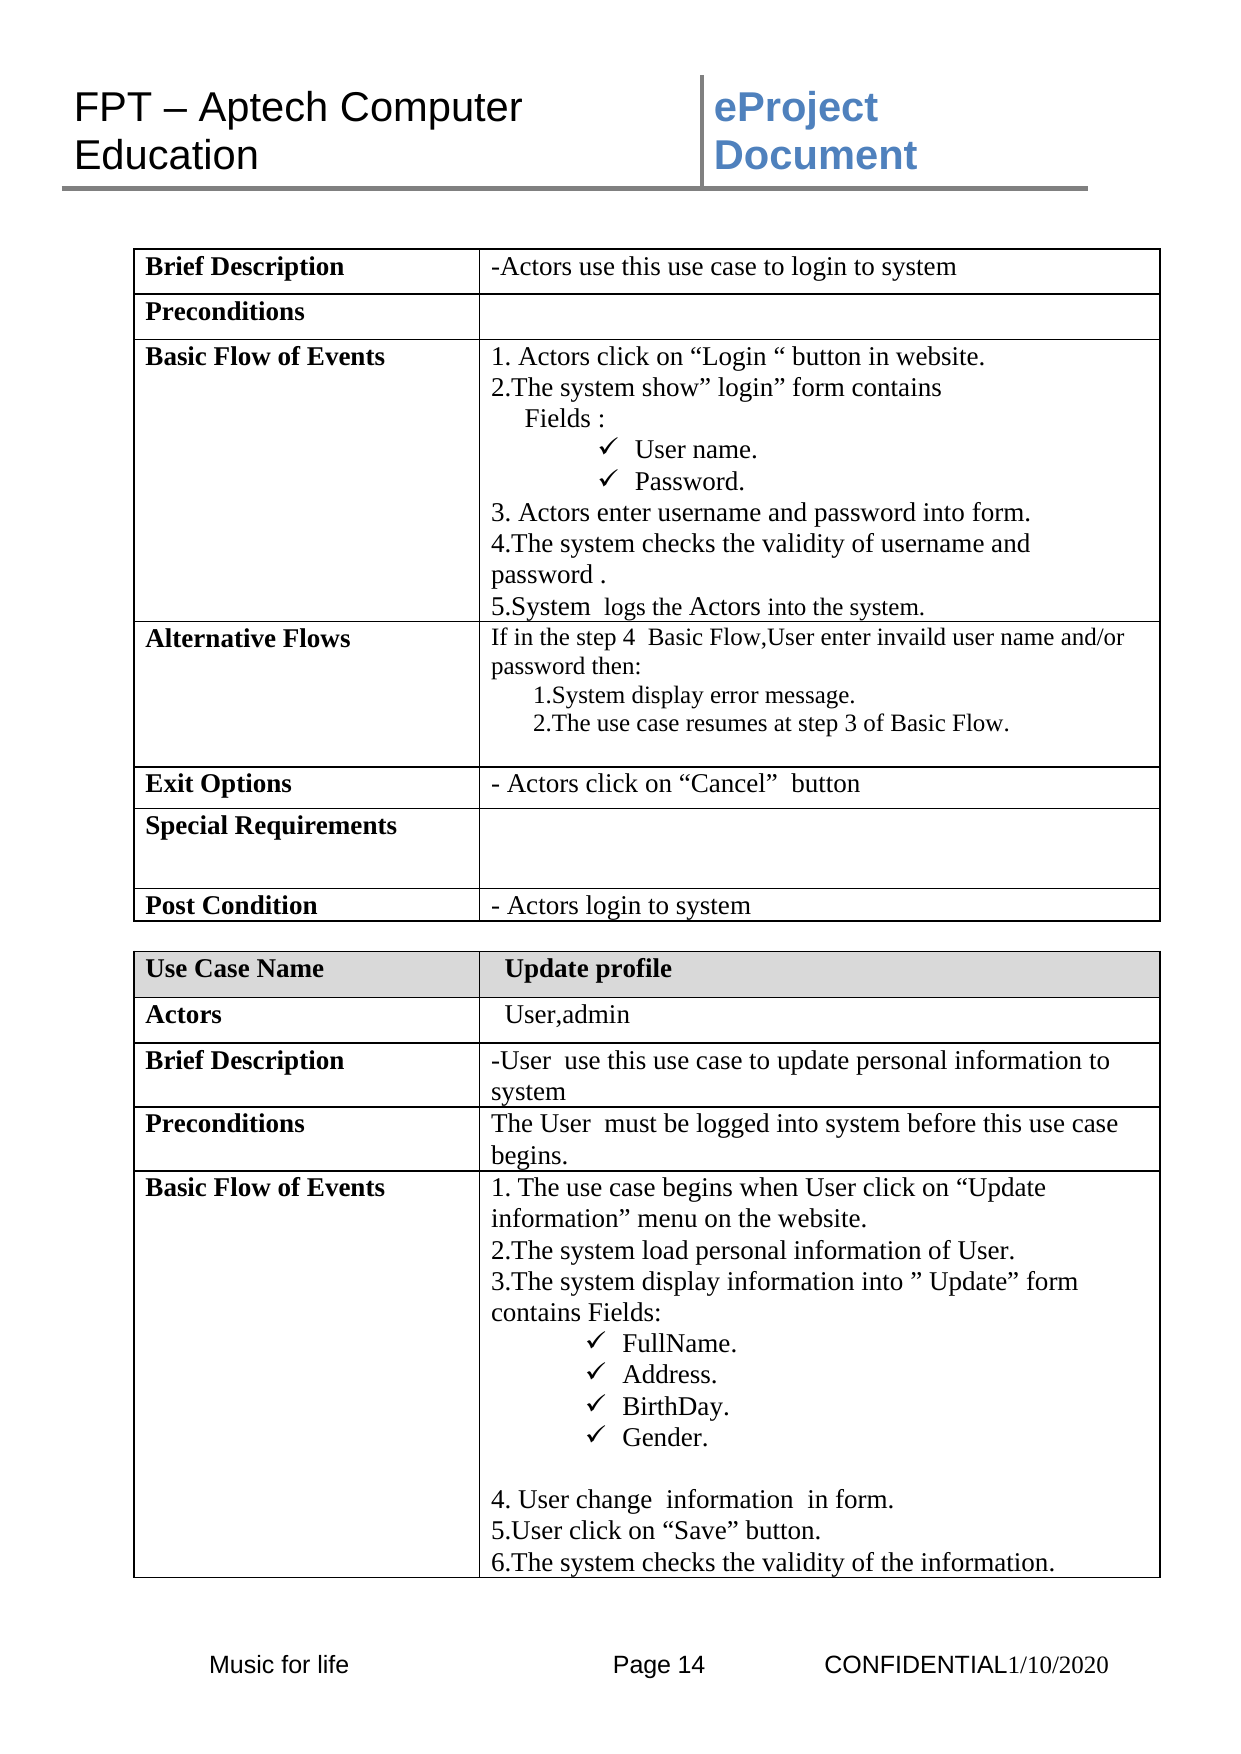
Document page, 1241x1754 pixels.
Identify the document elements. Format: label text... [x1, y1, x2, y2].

table_cell -User use this use case to update personal information to system [480, 1044, 1159, 1106]
table_cell Brief Description [135, 1044, 479, 1106]
table_cell Preconditions [135, 295, 479, 339]
table_cell Post Condition [135, 889, 479, 920]
table_cell Basic Flow of Events [135, 1172, 479, 1577]
table_cell Exit Options [135, 768, 479, 808]
table_cell -Actors use this use case to login to system [480, 250, 1159, 293]
table_cell - Actors login to system [480, 889, 1159, 920]
table_cell Preconditions [135, 1108, 479, 1170]
table_cell 1. The use case begins when User click on “Update information” menu on the website. 2.The system load personal information of User. 3.The system display information into ” Update” form contains Fields: FullName. Address. BirthDay. Gender. 4. User change information in form. 5.User click on “Save” button. 6.The system checks the validity of the information. [480, 1172, 1159, 1577]
table_cell Brief Description [135, 250, 479, 293]
table_cell - Actors click on “Cancel” button [480, 768, 1159, 808]
table_cell Special Requirements [135, 809, 479, 888]
table_header Update profile [480, 952, 1159, 997]
table_cell 1. Actors click on “Login “ button in website. 2.The system show” login” form contains Fields : User name. Password. 3. Actors enter username and password into form. 4.The system checks the validity of username and password . 5.System logs the Actors into the system. [480, 340, 1159, 621]
table_cell User,admin [480, 998, 1159, 1042]
table_cell The User must be logged into system before this use case begins. [480, 1108, 1159, 1170]
table_cell Alternative Flows [135, 622, 479, 766]
table_cell [480, 295, 1159, 339]
table_cell [480, 809, 1159, 888]
table_header Use Case Name [135, 952, 479, 997]
table_cell Actors [135, 998, 479, 1042]
table_cell Basic Flow of Events [135, 340, 479, 621]
table_cell If in the step 4 Basic Flow,User enter invaild user name and/or password then: 1.System display error message. 2.The use case resumes at step 3 of Basic Flow. [480, 622, 1159, 766]
